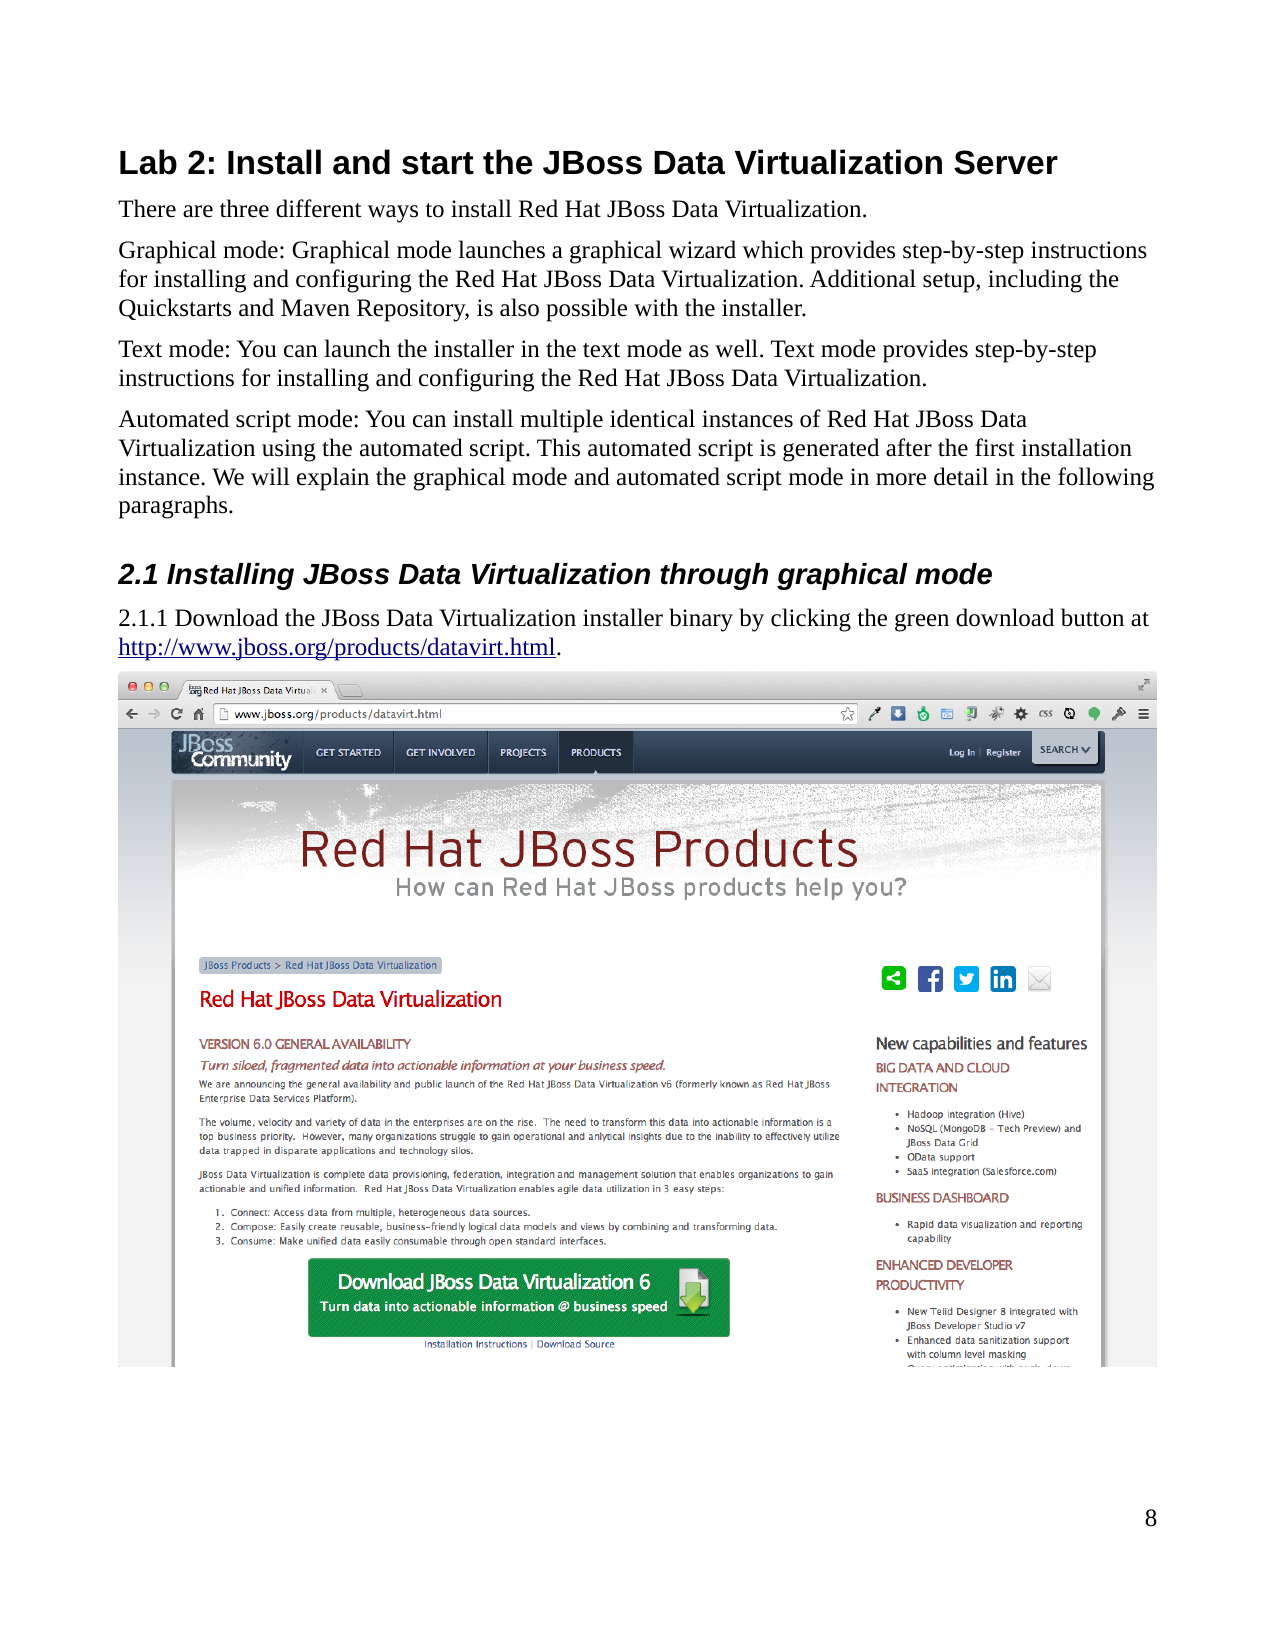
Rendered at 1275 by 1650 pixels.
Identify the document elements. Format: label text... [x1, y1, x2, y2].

text Graphical mode: Graphical mode launches a graphical wizard which provides step-by-step instructions for installing and configuring the Red Hat JBoss Data Virtualization. Additional setup, including the Quickstarts and Maven Repository, is also possible with the installer. [118, 236, 1157, 322]
subtitle 2.1 Installing JBoss Data Virtualization through graphical mode [118, 557, 1157, 590]
text Automated script mode: You can install multiple identical instances of Red Hat JBoss Data Virtualization using the automated script. This automated script is generated after the first installation instance. We will explain the graphical mode and automated script mode in more detail in the following paragraphs. [118, 404, 1157, 519]
picture [118, 671, 1157, 1367]
text Text mode: You can launch the installer in the text mode as well. Text mode provides step-by-step instructions for installing and configuring the Red Hat JBoss Data Virtualization. [118, 334, 1157, 392]
subtitle Lab 2: Install and start the JBoss Data Virtualization Server [118, 143, 1157, 182]
text 2.1.1 Download the JBoss Data Virtualization installer binary by clicking the green download button at http://www.jboss.org/products/datavirt.html. [118, 603, 1157, 660]
text There are three different ways to install Red Hat JBoss Data Virtualization. [118, 194, 1157, 223]
